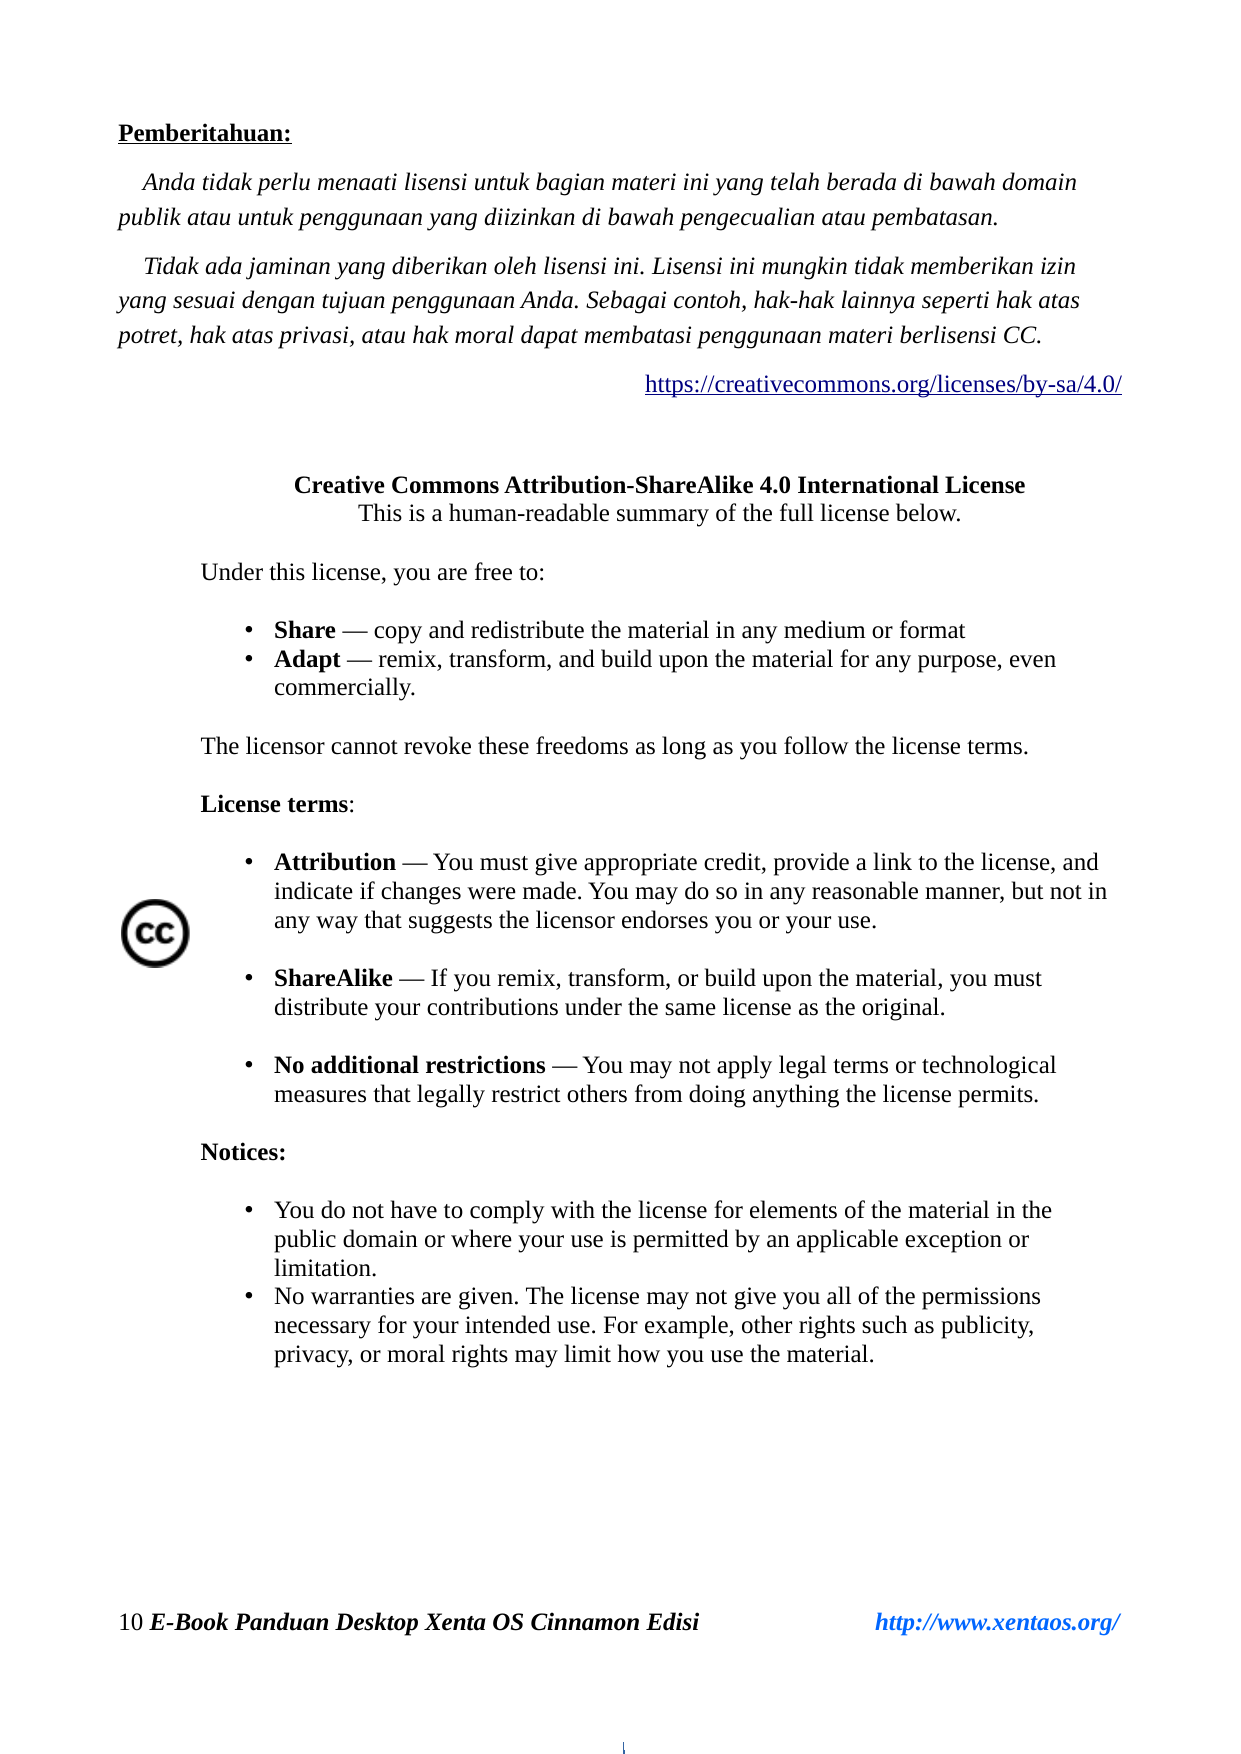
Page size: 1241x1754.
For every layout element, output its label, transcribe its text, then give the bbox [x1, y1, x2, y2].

picture [121, 899, 190, 968]
text Pemberitahuan: [118, 118, 1122, 147]
table_header Creative Commons Attribution-ShareAlike 4.0 International License This is a human-readable summary of the full license below. Under this license, you are free to: Share — copy and redistribute the material in any medium or format Adapt — remix, transform, and build upon the material for any purpose, even commercially. The licensor cannot revoke these freedoms as long as you follow the license terms. License terms: Attribution — You must give appropriate credit, provide a link to the license, and indicate if changes were made. You may do so in any reasonable manner, but not in any way that suggests the licensor endorses you or your use. ShareAlike — If you remix, transform, or build upon the material, you must distribute your contributions under the same license as the original. No additional restrictions — You may not apply legal terms or technological measures that legally restrict others from doing anything the license permits. Notices: You do not have to comply with the license for elements of the material in the public domain or where your use is permitted by an applicable exception or limitation. No warranties are given. The license may not give you all of the permissions necessary for your intended use. For example, other rights such as publicity, privacy, or moral rights may limit how you use the material. [198, 467, 1122, 1400]
text Tidak ada jaminan yang diberikan oleh lisensi ini. Lisensi ini mungkin tidak memberikan izin yang sesuai dengan tujuan penggunaan Anda. Sebagai contoh, hak-hak lainnya seperti hak atas potret, hak atas privasi, atau hak moral dapat membatasi penggunaan materi berlisensi CC. [118, 251, 1122, 348]
text https://creativecommons.org/licenses/by-sa/4.0/ [118, 369, 1122, 397]
table_header [118, 467, 197, 1400]
text Anda tidak perlu menaati lisensi untuk bagian materi ini yang telah berada di bawah domain publik atau untuk penggunaan yang diizinkan di bawah pengecualian atau pembatasan. [118, 167, 1122, 230]
